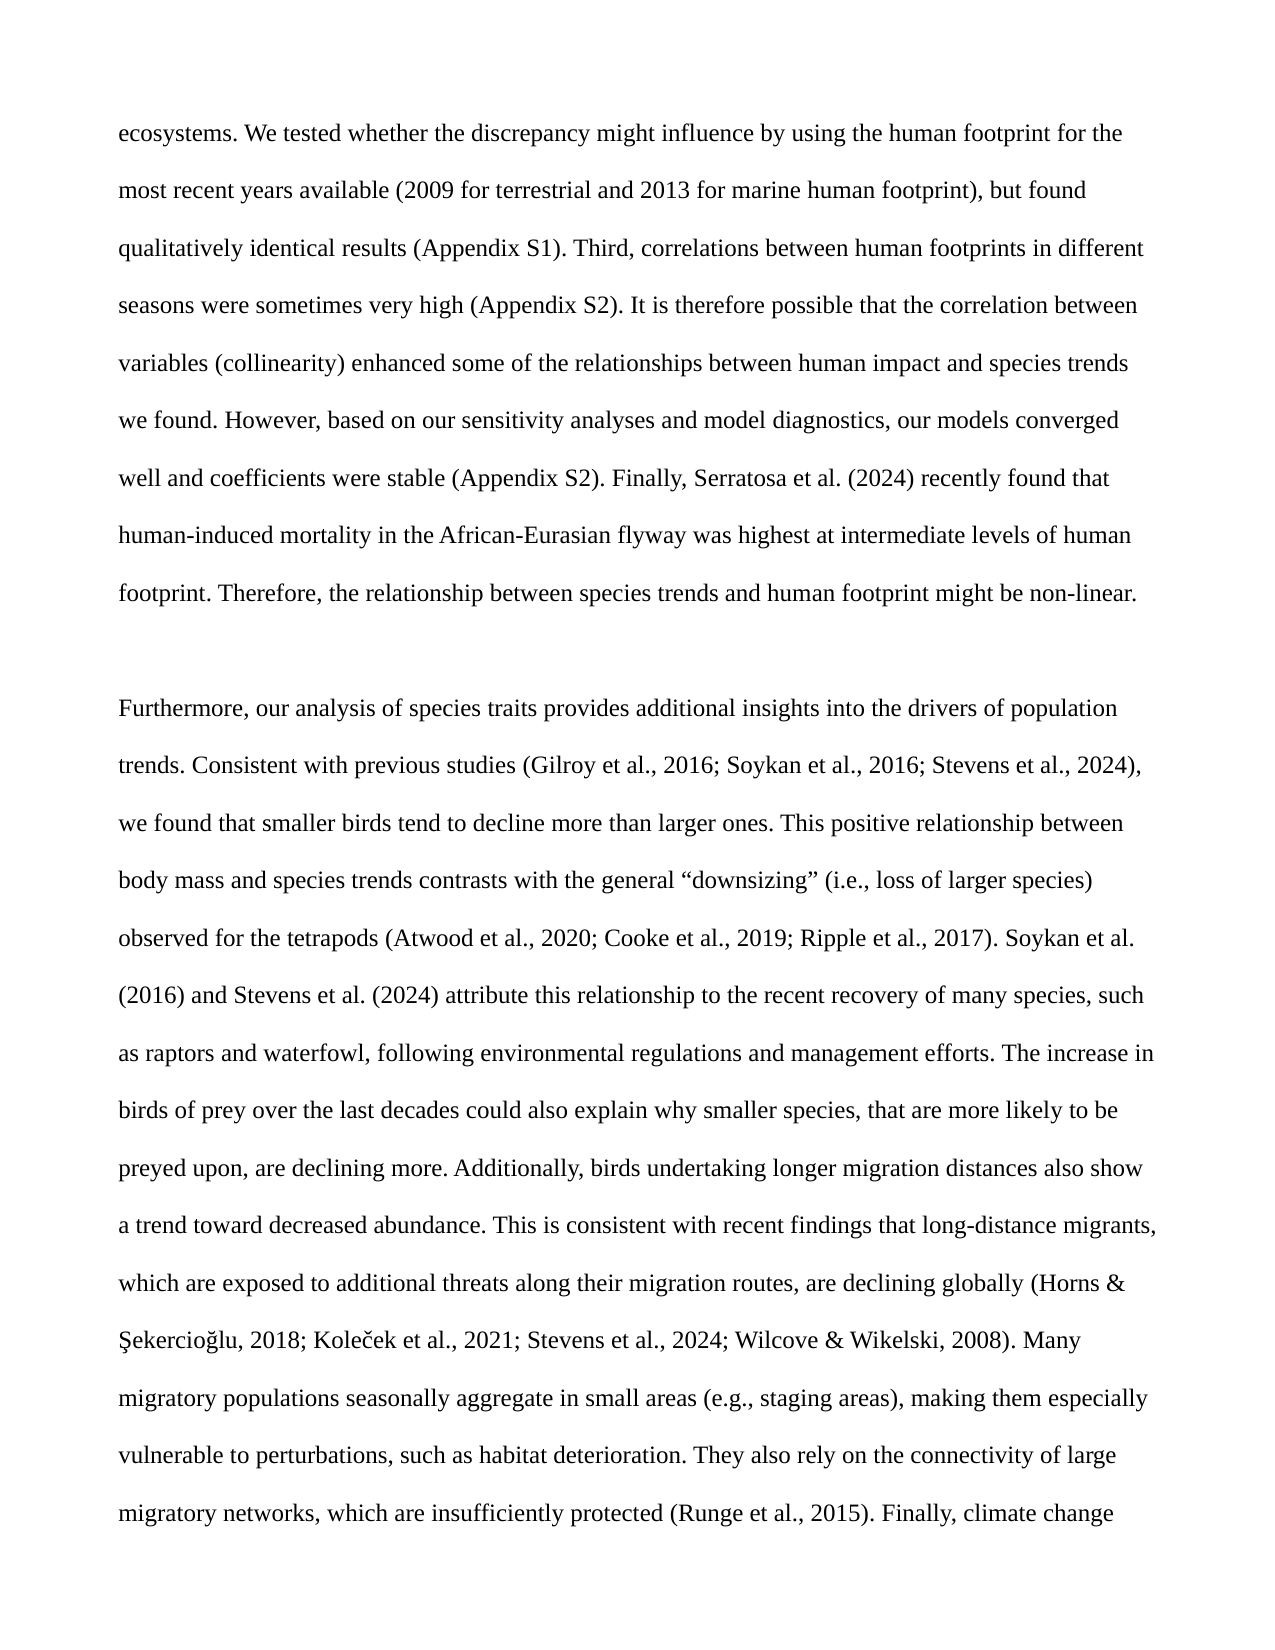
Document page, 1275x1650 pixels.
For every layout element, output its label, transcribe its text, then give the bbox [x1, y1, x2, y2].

text Furthermore, our analysis of species traits provides additional insights into the drivers of population trends. Consistent with previous studies (Gilroy et al., 2016; Soykan et al., 2016; Stevens et al., 2024), we found that smaller birds tend to decline more than larger ones. This positive relationship between body mass and species trends contrasts with the general “downsizing” (i.e., loss of larger species) observed for the tetrapods (Atwood et al., 2020; Cooke et al., 2019; Ripple et al., 2017). Soykan et al. (2016) and Stevens et al. (2024) attribute this relationship to the recent recovery of many species, such as raptors and waterfowl, following environmental regulations and management efforts. The increase in birds of prey over the last decades could also explain why smaller species, that are more likely to be preyed upon, are declining more. Additionally, birds undertaking longer migration distances also show a trend toward decreased abundance. This is consistent with recent findings that long-distance migrants, which are exposed to additional threats along their migration routes, are declining globally (Horns & Şekercioğlu, 2018; Koleček et al., 2021; Stevens et al., 2024; Wilcove & Wikelski, 2008). Many migratory populations seasonally aggregate in small areas (e.g., staging areas), making them especially vulnerable to perturbations, such as habitat deterioration. They also rely on the connectivity of large migratory networks, which are insufficiently protected (Runge et al., 2015). Finally, climate change [118, 693, 1157, 1527]
text ecosystems. We tested whether the discrepancy might influence by using the human footprint for the most recent years available (2009 for terrestrial and 2013 for marine human footprint), but found qualitatively identical results (Appendix S1). Third, correlations between human footprints in different seasons were sometimes very high (Appendix S2). It is therefore possible that the correlation between variables (collinearity) enhanced some of the relationships between human impact and species trends we found. However, based on our sensitivity analyses and model diagnostics, our models converged well and coefficients were stable (Appendix S2). Finally, Serratosa et al. (2024) recently found that human-induced mortality in the African-Eurasian flyway was highest at intermediate levels of human footprint. Therefore, the relationship between species trends and human footprint might be non-linear. [118, 118, 1157, 607]
